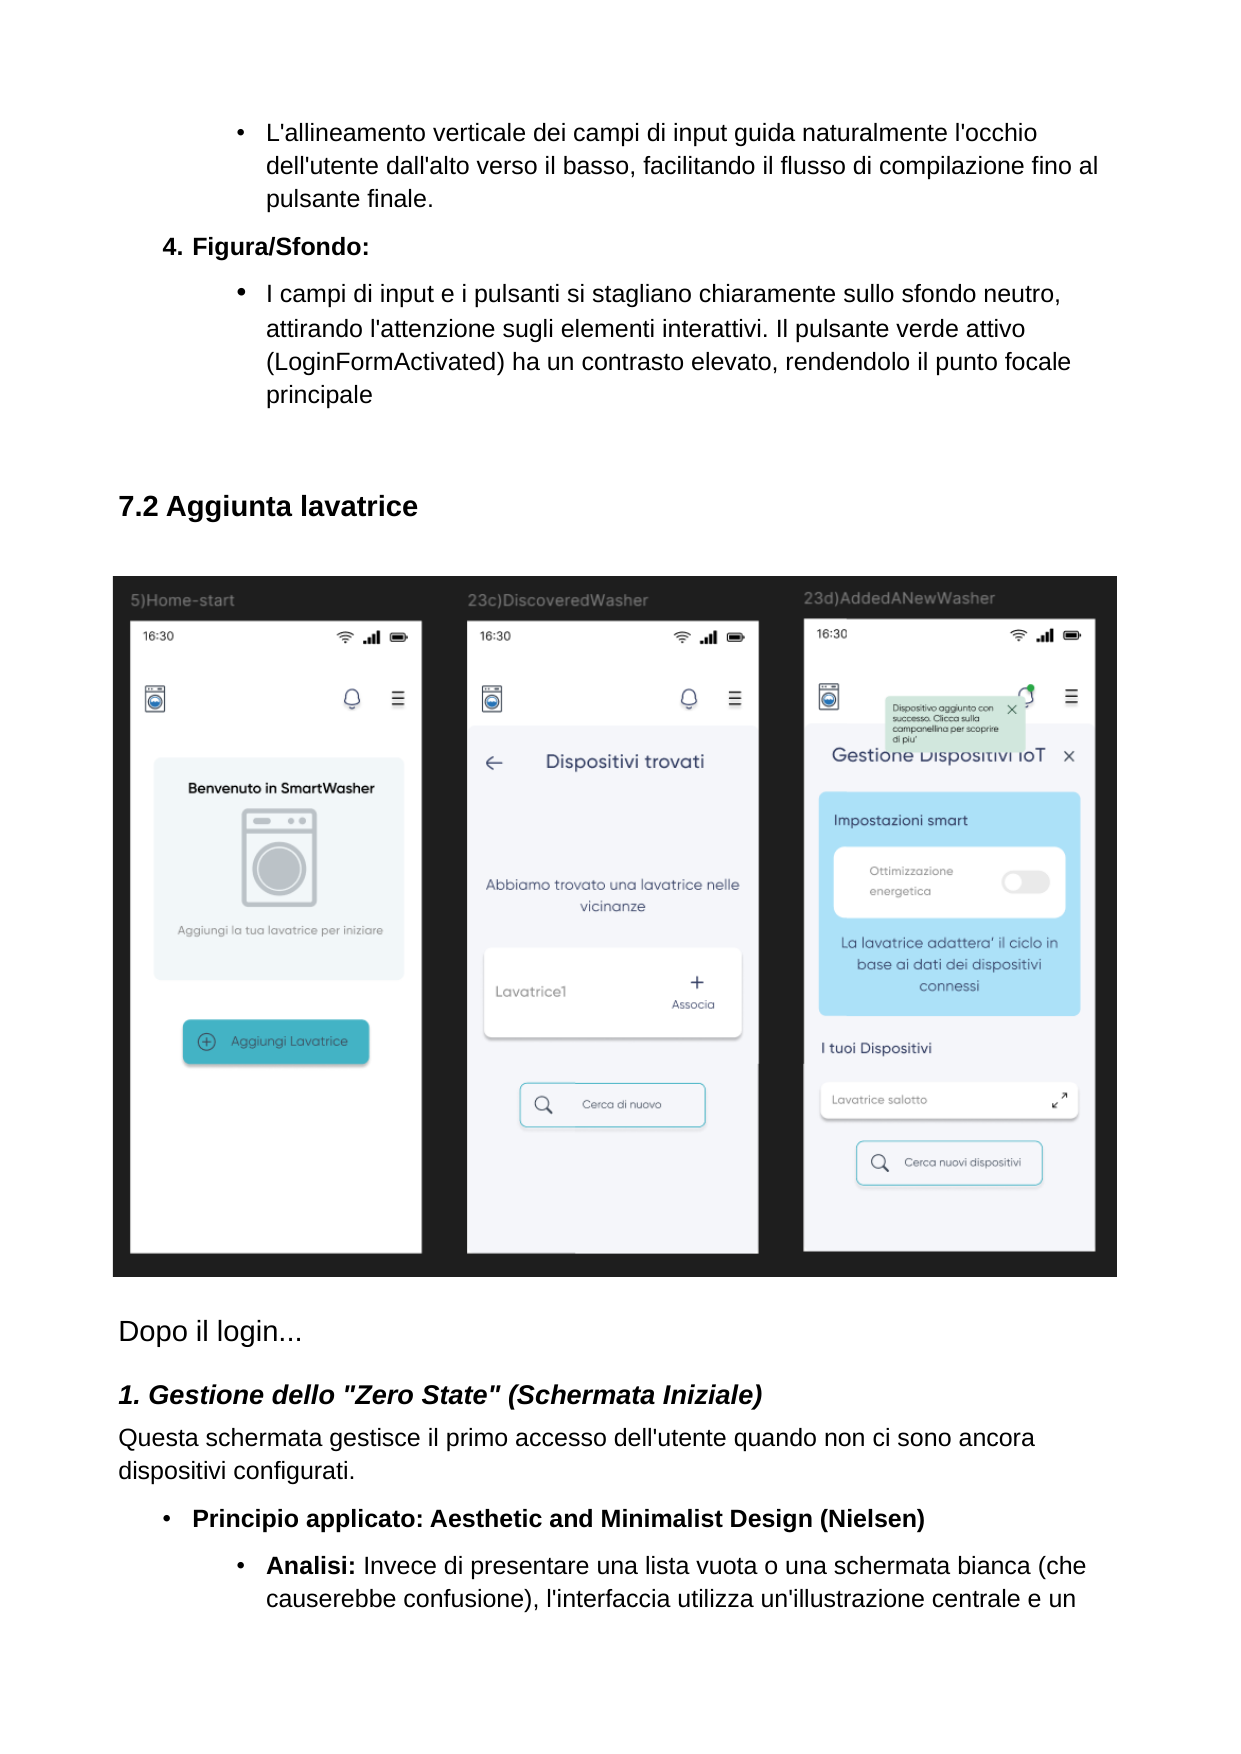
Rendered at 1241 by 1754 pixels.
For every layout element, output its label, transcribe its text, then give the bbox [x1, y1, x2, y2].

list Figura/Sfondo: [162, 232, 1122, 261]
list Analisi: Invece di presentare una lista vuota o una schermata bianca (che causerebbe confusione), l'interfaccia utilizza un'illustrazione centrale e un [236, 1551, 1122, 1613]
subtitle 7.2 Aggiunta lavatrice [118, 489, 1122, 523]
list L'allineamento verticale dei campi di input guida naturalmente l'occhio dell'utente dall'alto verso il basso, facilitando il flusso di compilazione fino al pulsante finale. [236, 118, 1122, 213]
picture [112, 576, 1117, 1277]
list Principio applicato: Aesthetic and Minimalist Design (Nielsen) [162, 1503, 1122, 1532]
text Dopo il login... [118, 1313, 1122, 1347]
list I campi di input e i pulsanti si stagliano chiaramente sullo sfondo neutro, attirando l'attenzione sugli elementi interattivi. Il pulsante verde attivo (LoginFormActivated) ha un contrasto elevato, rendendolo il punto focale principale [236, 279, 1122, 408]
subtitle 1. Gestione dello "Zero State" (Schermata Iniziale) [118, 1379, 1122, 1410]
text Questa schermata gestisce il primo accesso dell'utente quando non ci sono ancora dispositivi configurati. [118, 1423, 1122, 1485]
